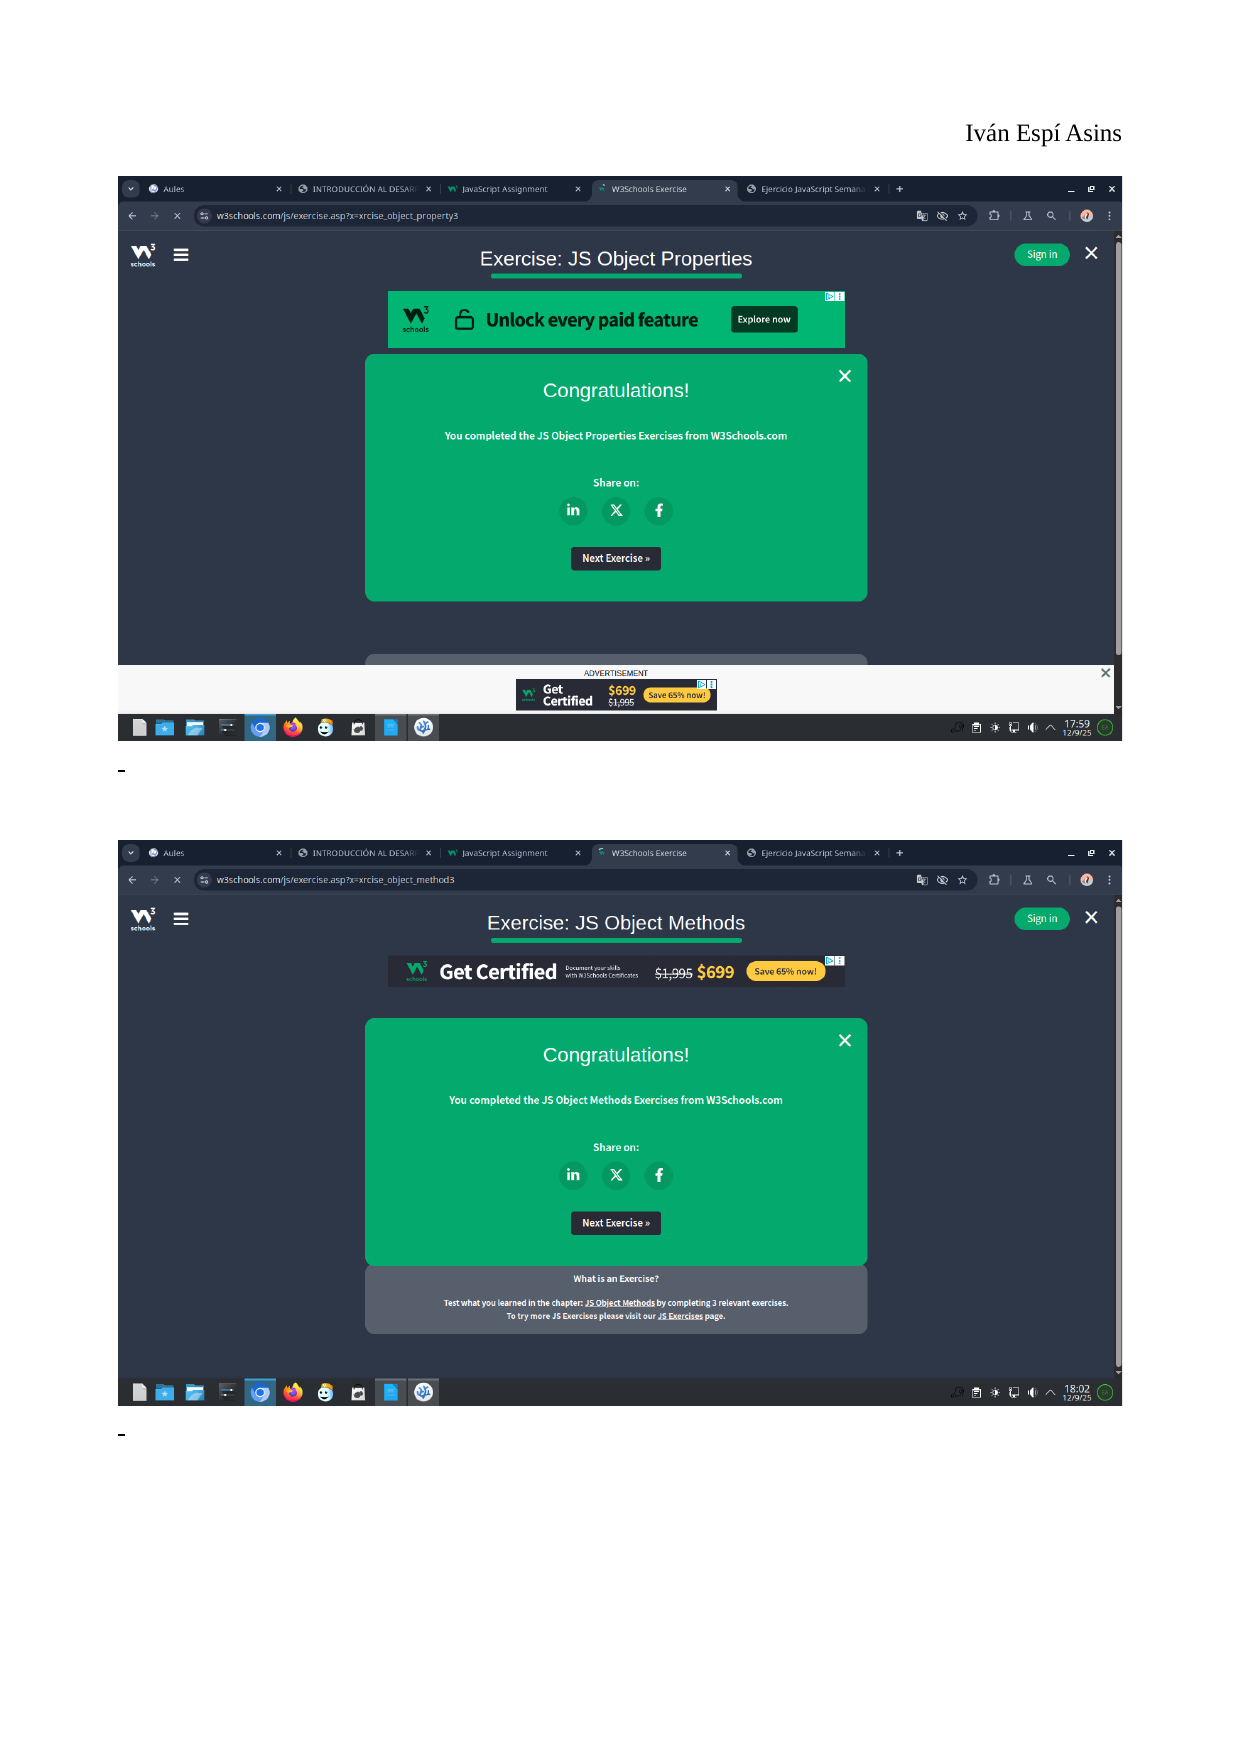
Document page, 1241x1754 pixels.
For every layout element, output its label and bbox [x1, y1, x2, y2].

picture [118, 840, 1123, 1406]
picture [118, 176, 1123, 741]
